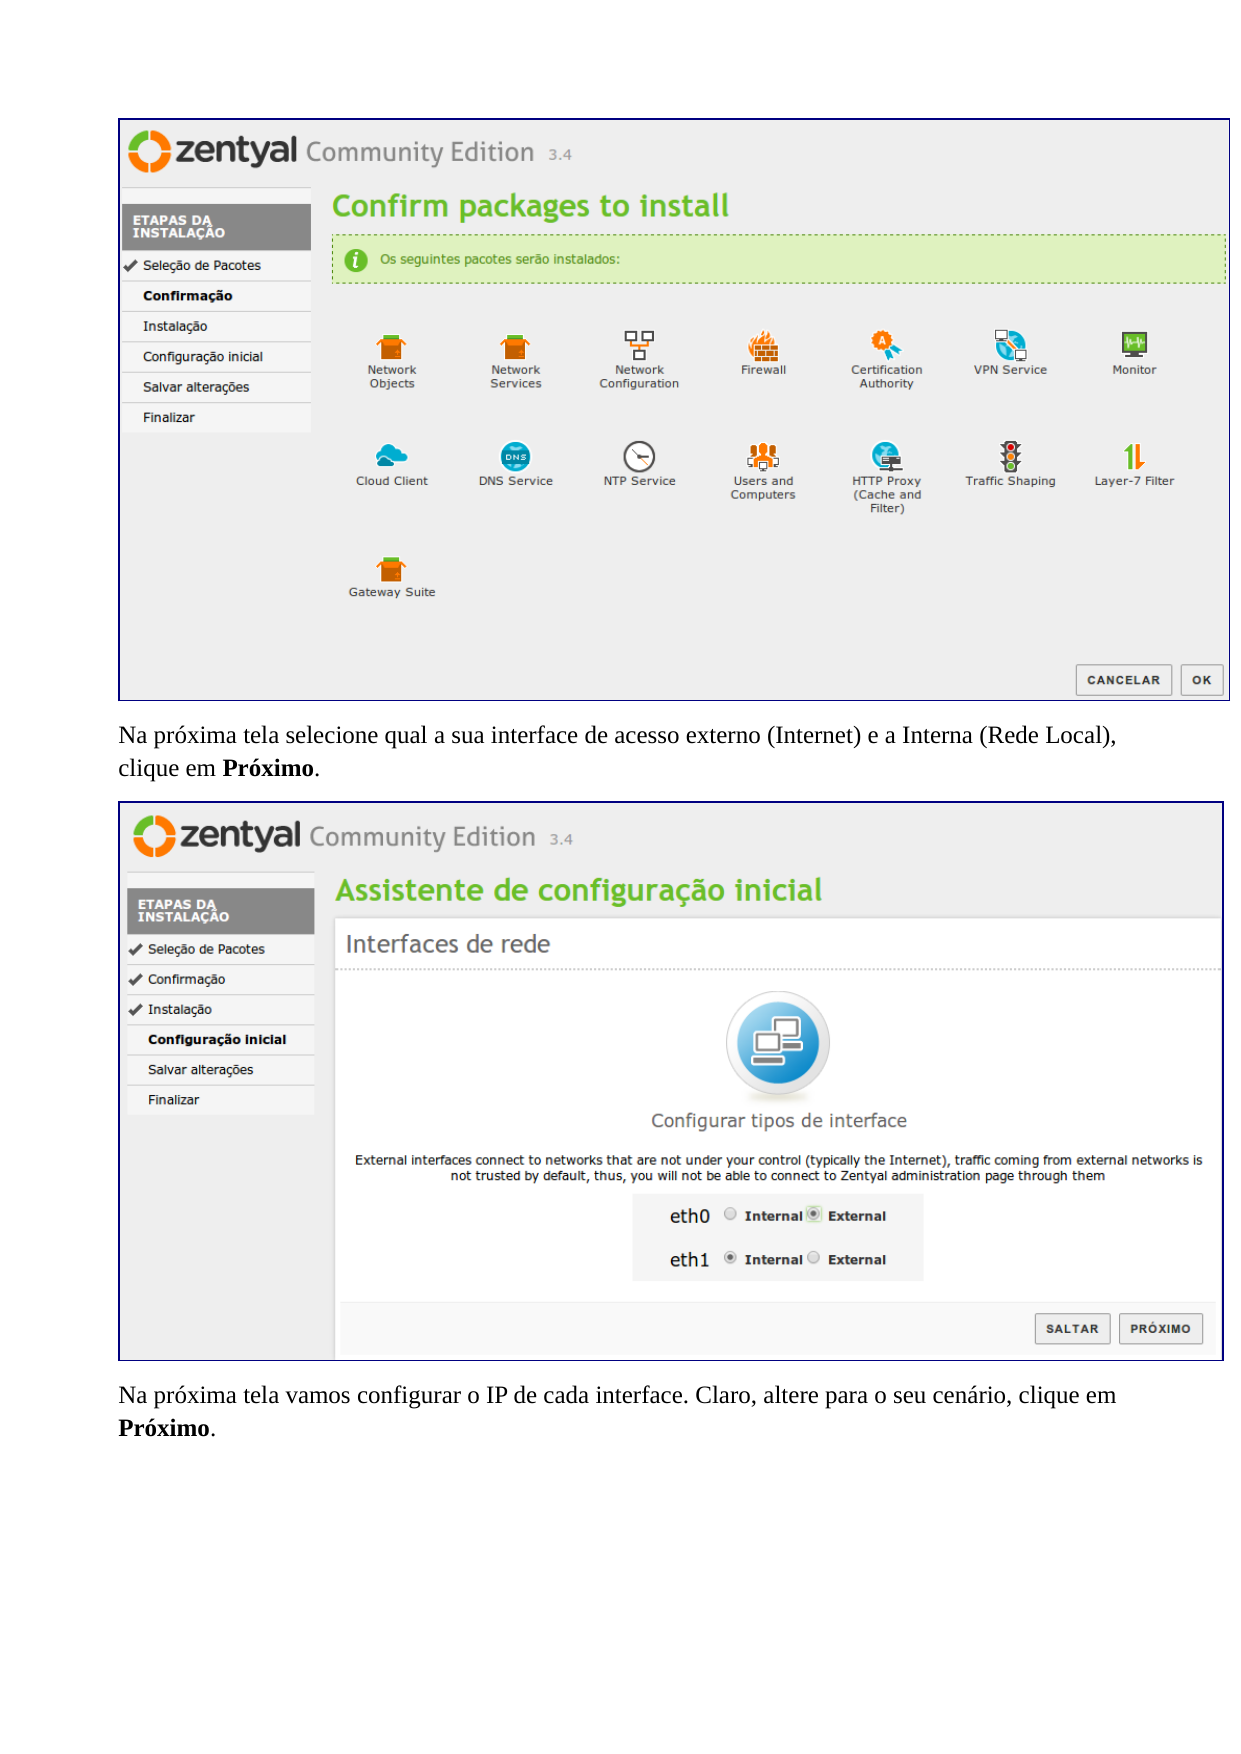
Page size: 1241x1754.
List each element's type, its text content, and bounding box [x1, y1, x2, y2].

picture [120, 120, 1229, 700]
text Na próxima tela vamos configurar o IP de cada interface. Claro, altere para o seu cenário, clique em Próximo. [118, 1380, 1122, 1442]
text Na próxima tela selecione qual a sua interface de acesso externo (Internet) e a Interna (Rede Local), clique em Próximo. [118, 720, 1122, 782]
picture [120, 803, 1222, 1360]
